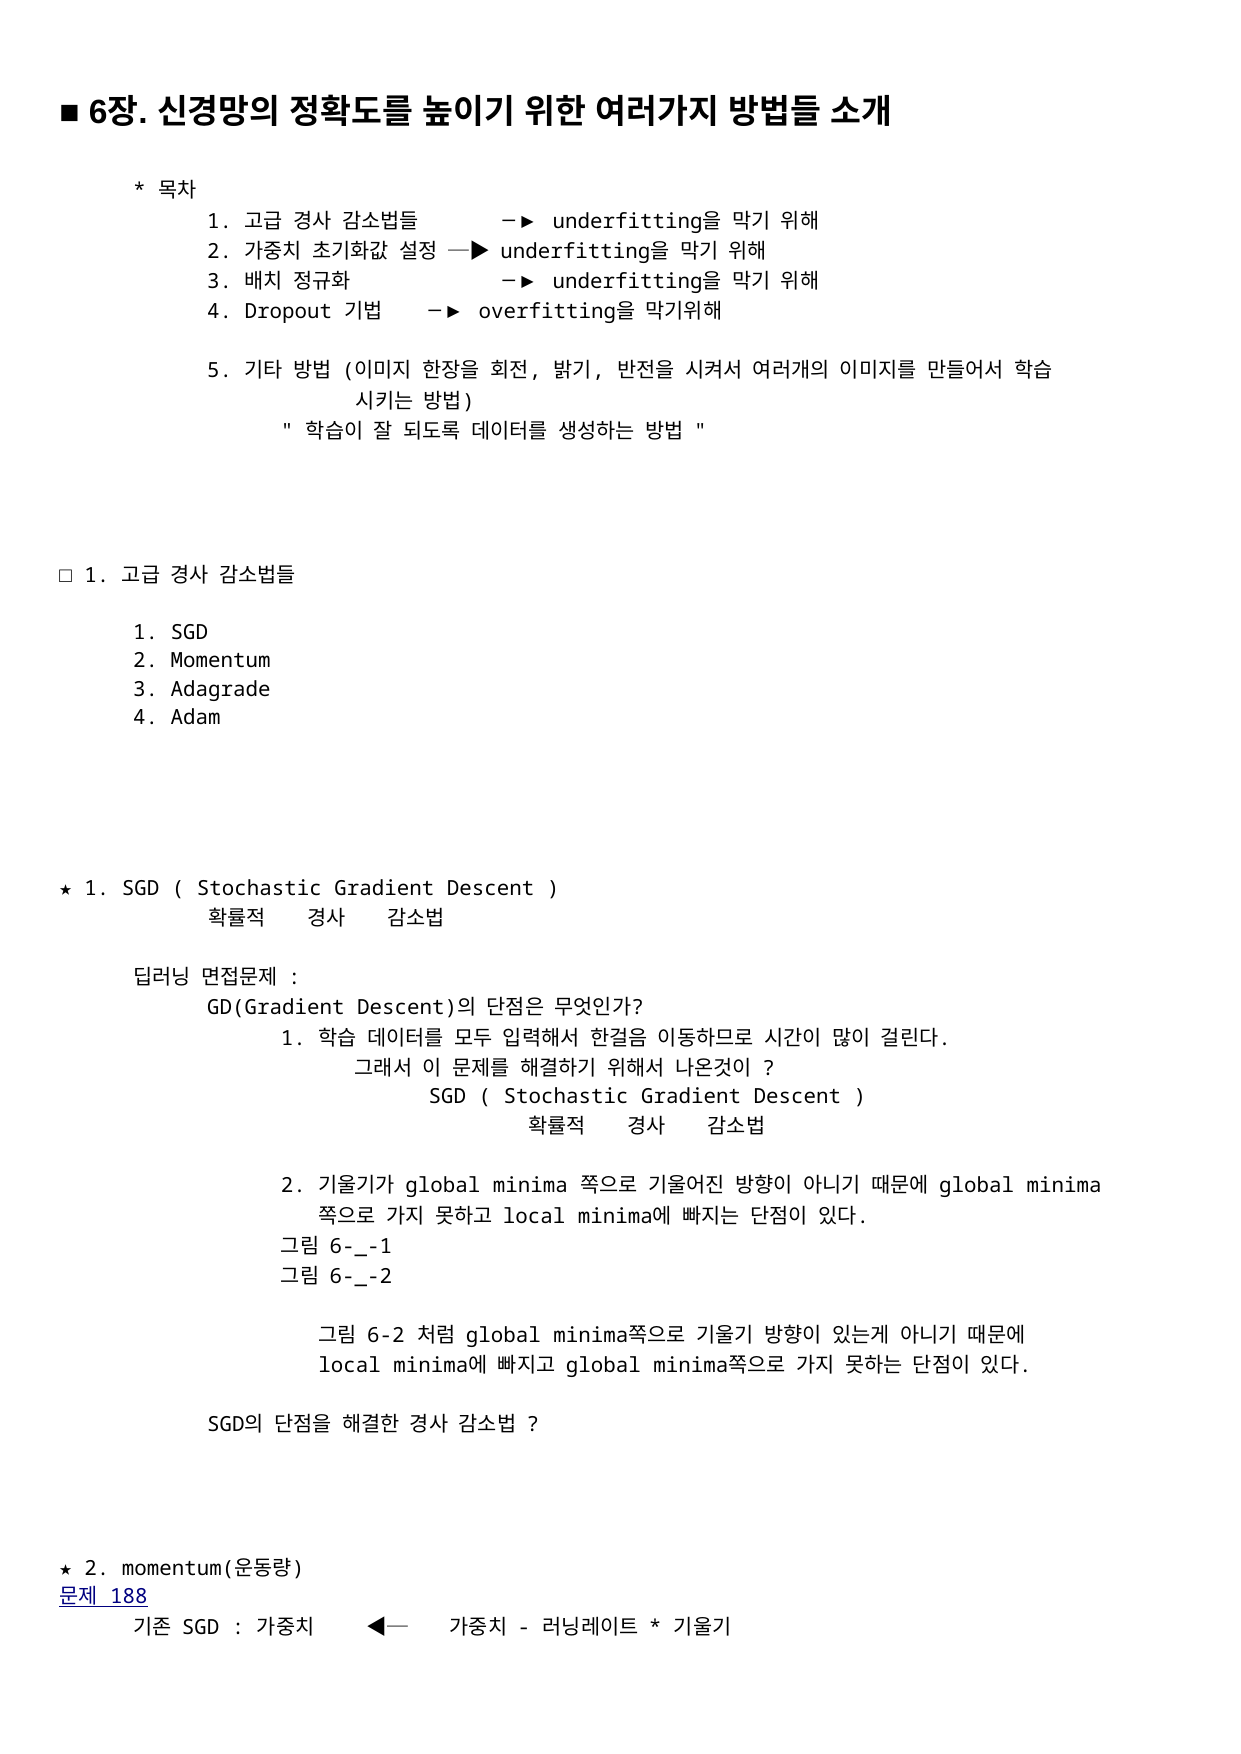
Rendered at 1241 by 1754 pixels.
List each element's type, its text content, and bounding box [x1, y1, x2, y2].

subtitle ■ 6장. 신경망의 정확도를 높이기 위한 여러가지 방법들 소개 [59, 84, 1181, 133]
text " 학습이 잘 되도록 데이터를 생성하는 방법 " [59, 414, 1181, 444]
text ★ 1. SGD ( Stochastic Gradient Descent ) [59, 873, 1181, 901]
text 1. 고급 경사 감소법들 ─▶ underfitting을 막기 위해 [59, 204, 1181, 234]
text 딥러닝 면접문제 : [59, 960, 1181, 990]
text SGD의 단점을 해결한 경사 감소법 ? [59, 1407, 1181, 1438]
text 2. 가중치 초기화값 설정 ─▶ underfitting을 막기 위해 [59, 234, 1181, 264]
text 확률적 경사 감소법 [59, 1110, 1181, 1140]
text 그림 6-_-2 [59, 1259, 1181, 1290]
text 기존 SGD : 가중치 ◀─ 가중치 - 러닝레이트 * 기울기 [59, 1610, 1181, 1640]
text 3. Adagrade [59, 674, 1181, 702]
text 2. Momentum [59, 645, 1181, 674]
text 시키는 방법) [59, 384, 1181, 414]
text local minima에 빠지고 global minima쪽으로 가지 못하는 단점이 있다. [59, 1348, 1181, 1379]
text 1. 학습 데이터를 모두 입력해서 한걸음 이동하므로 시간이 많이 걸린다. [59, 1021, 1181, 1051]
text GD(Gradient Descent)의 단점은 무엇인가? [59, 990, 1181, 1021]
text SGD ( Stochastic Gradient Descent ) [59, 1081, 1181, 1110]
text 1. SGD [59, 617, 1181, 645]
text 2. 기울기가 global minima 쪽으로 기울어진 방향이 아니기 때문에 global minima [59, 1168, 1181, 1199]
text 4. Dropout 기법 ─▶ overfitting을 막기위해 [59, 295, 1181, 325]
text 확률적 경사 감소법 [59, 901, 1181, 932]
text 4. Adam [59, 702, 1181, 731]
text □ 1. 고급 경사 감소법들 [59, 558, 1181, 588]
text 그림 6-2 처럼 global minima쪽으로 기울기 방향이 있는게 아니기 때문에 [59, 1318, 1181, 1348]
text 그림 6-_-1 [59, 1229, 1181, 1259]
text 쪽으로 가지 못하고 local minima에 빠지는 단점이 있다. [59, 1199, 1181, 1229]
text 3. 배치 정규화 ─▶ underfitting을 막기 위해 [59, 264, 1181, 295]
text * 목차 [59, 173, 1181, 204]
text ★ 2. momentum(운동량) [59, 1551, 1181, 1582]
text 그래서 이 문제를 해결하기 위해서 나온것이 ? [59, 1051, 1181, 1081]
text 문제 188 [59, 1582, 1181, 1610]
text 5. 기타 방법 (이미지 한장을 회전, 밝기, 반전을 시켜서 여러개의 이미지를 만들어서 학습 [59, 353, 1181, 384]
